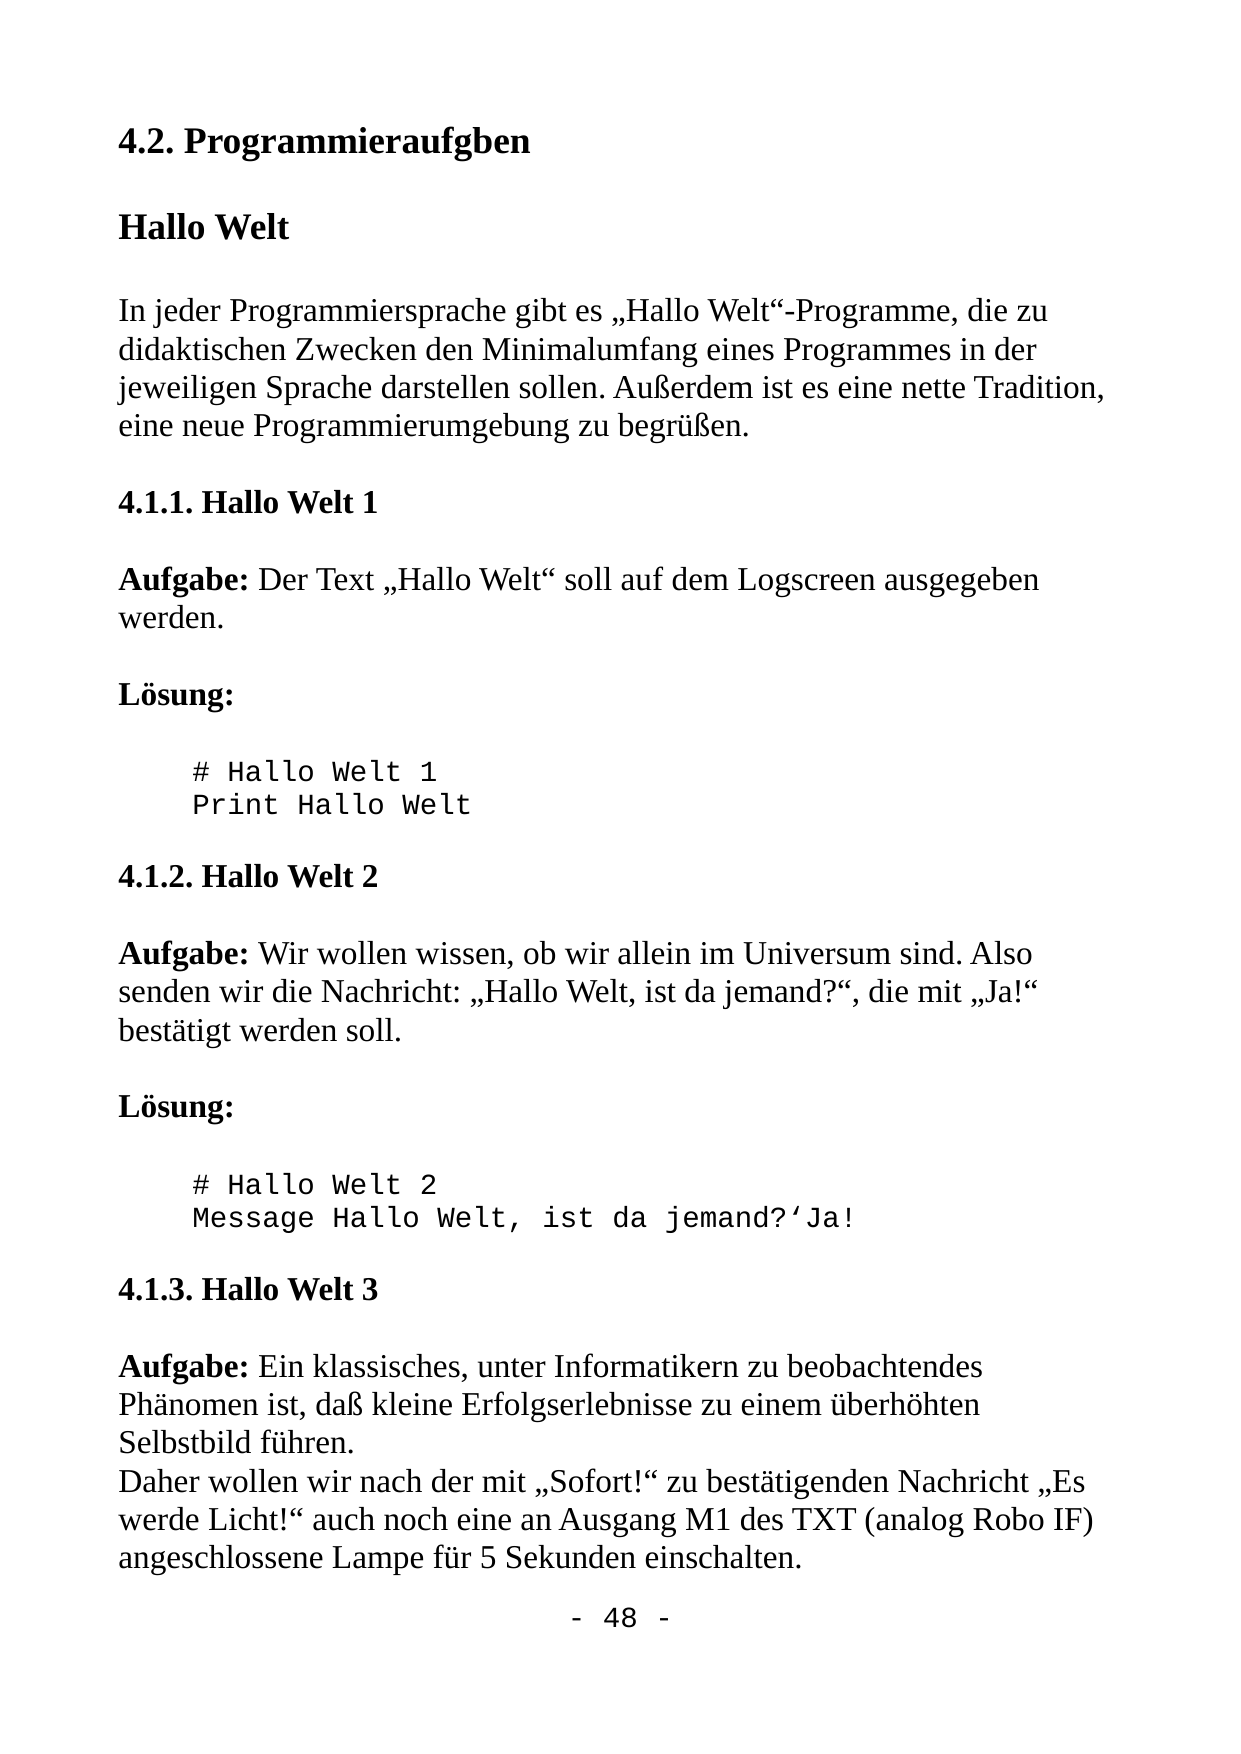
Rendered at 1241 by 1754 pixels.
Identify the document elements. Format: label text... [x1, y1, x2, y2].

text In jeder Programmiersprache gibt es „Hallo Welt“-Programme, die zu didaktischen Zwecken den Minimalumfang eines Programmes in der jeweiligen Sprache darstellen sollen. Außerdem ist es eine nette Tradition, eine neue Programmierumgebung zu begrüßen. [118, 291, 1122, 444]
text # Hallo Welt 2 [118, 1163, 1122, 1203]
text Hallo Welt [118, 204, 1122, 247]
text Aufgabe: Wir wollen wissen, ob wir allein im Universum sind. Also senden wir die Nachricht: „Hallo Welt, ist da jemand?“, die mit „Ja!“ bestätigt werden soll. [118, 933, 1122, 1048]
text Aufgabe: Der Text „Hallo Welt“ soll auf dem Logscreen ausgegeben werden. [118, 559, 1122, 636]
text Aufgabe: Ein klassisches, unter Informatikern zu beobachtendes Phänomen ist, daß kleine Erfolgserlebnisse zu einem überhöhten Selbstbild führen. [118, 1346, 1122, 1461]
text 4.2. Programmieraufgben [118, 118, 1122, 161]
text Lösung: [118, 674, 1122, 712]
text Message Hallo Welt, ist da jemand?‘Ja! [118, 1203, 1122, 1236]
text Lösung: [118, 1087, 1122, 1125]
text Daher wollen wir nach der mit „Sofort!“ zu bestätigenden Nachricht „Es werde Licht!“ auch noch eine an Ausgang M1 des TXT (analog Robo IF) angeschlossene Lampe für 5 Sekunden einschalten. [118, 1461, 1122, 1576]
text 4.1.3. Hallo Welt 3 [118, 1269, 1122, 1307]
text 4.1.2. Hallo Welt 2 [118, 857, 1122, 895]
text Print Hallo Welt [118, 791, 1122, 823]
text 4.1.1. Hallo Welt 1 [118, 482, 1122, 521]
text # Hallo Welt 1 [118, 751, 1122, 791]
